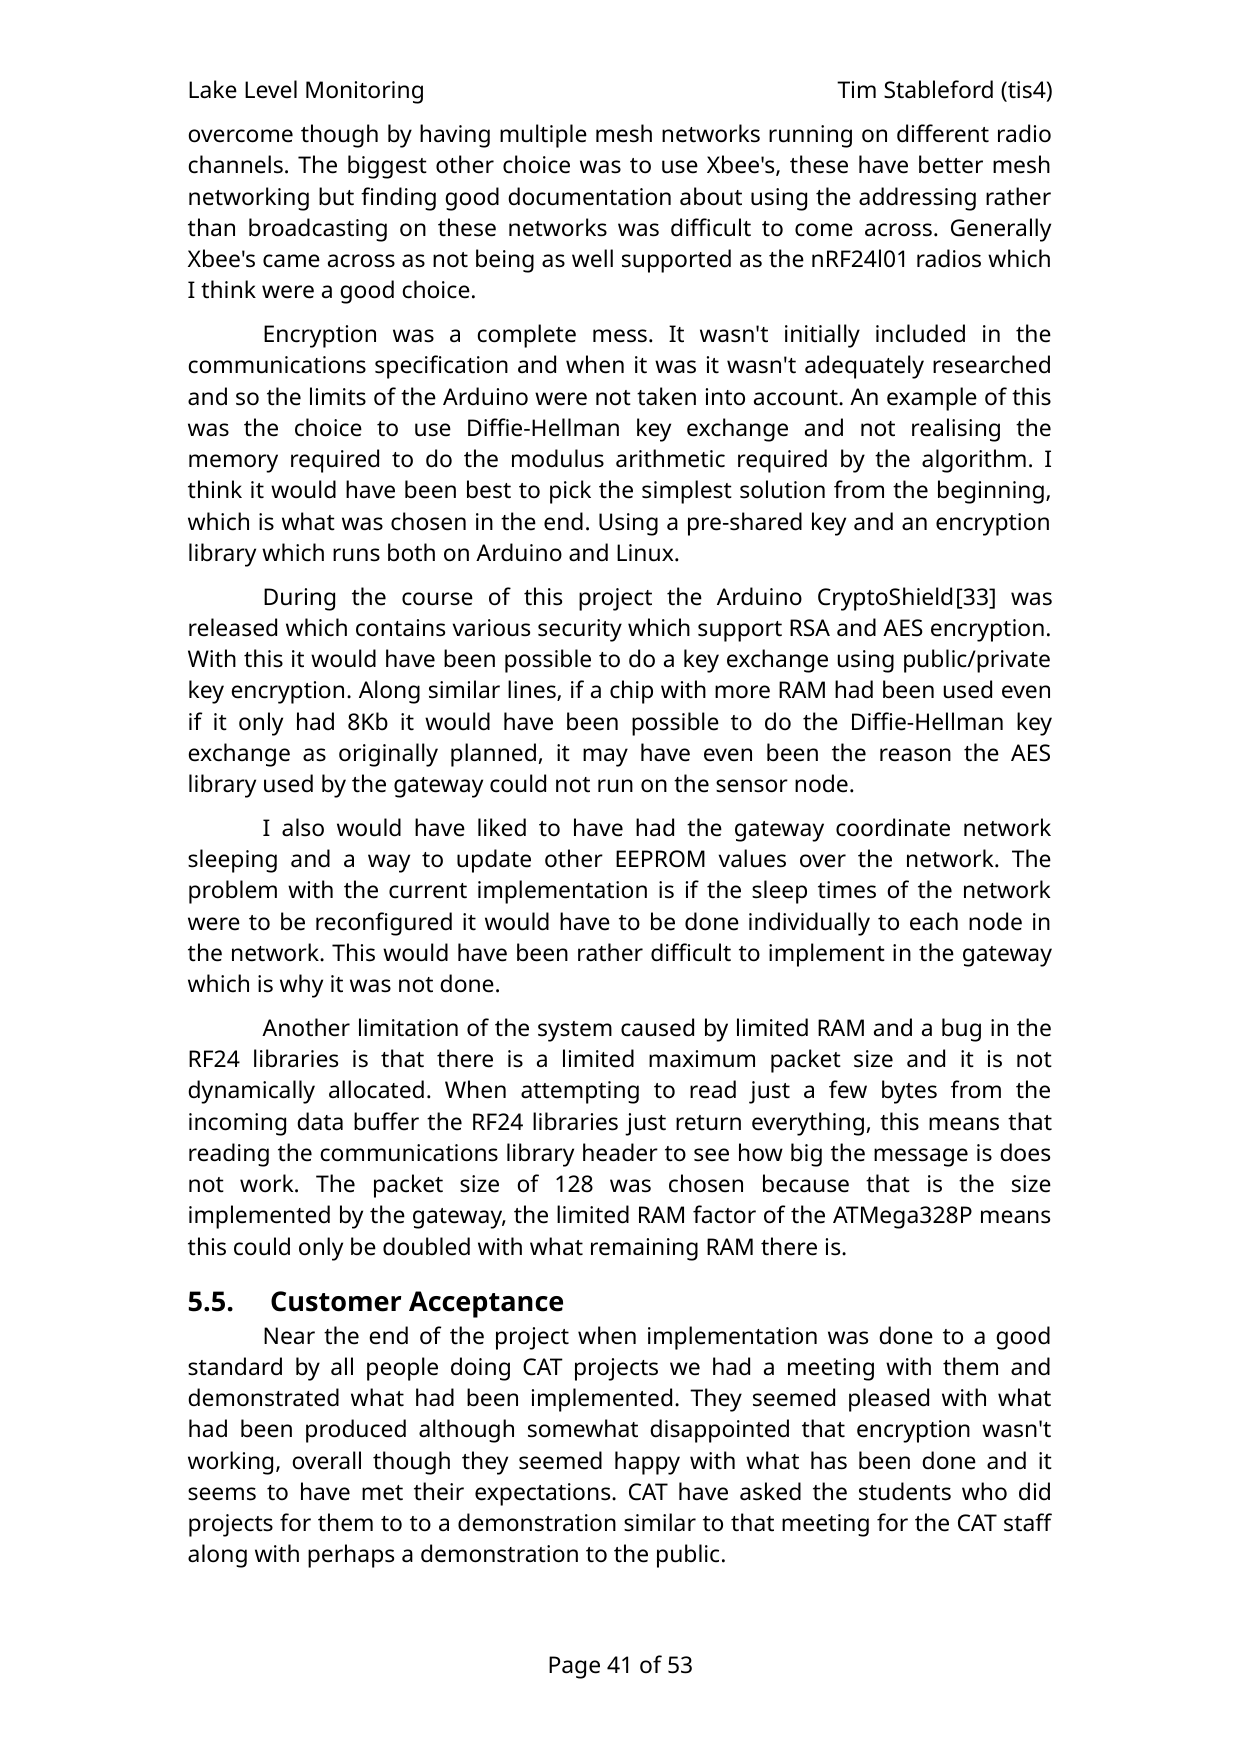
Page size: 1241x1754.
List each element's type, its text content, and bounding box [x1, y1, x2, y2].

text I also would have liked to have had the gateway coordinate network sleeping and a way to update other EEPROM values over the network. The problem with the current implementation is if the sleep times of the network were to be reconfigured it would have to be done individually to each node in the network. This would have been rather difficult to implement in the gateway which is why it was not done. [187, 812, 1053, 999]
text During the course of this project the Arduino CryptoShield[33] was released which contains various security which support RSA and AES encryption. With this it would have been possible to do a key exchange using public/private key encryption. Along similar lines, if a chip with more RAM had been used even if it only had 8Kb it would have been possible to do the Diffie-Hellman key exchange as originally planned, it may have even been the reason the AES library used by the gateway could not run on the sensor node. [187, 581, 1053, 799]
text overcome though by having multiple mesh networks running on different radio channels. The biggest other choice was to use Xbee's, these have better mesh networking but finding good documentation about using the addressing rather than broadcasting on these networks was difficult to come across. Generally Xbee's came across as not being as well supported as the nRF24l01 radios which I think were a good choice. [187, 118, 1053, 306]
text Encryption was a complete mess. It wasn't initially included in the communications specification and when it was it wasn't adequately researched and so the limits of the Arduino were not taken into account. An example of this was the choice to use Diffie-Hellman key exchange and not realising the memory required to do the modulus arithmetic required by the algorithm. I think it would have been best to pick the simplest solution from the beginning, which is what was chosen in the end. Using a pre-shared key and an encryption library which runs both on Arduino and Linux. [187, 318, 1053, 568]
subtitle Customer Acceptance [187, 1283, 1053, 1319]
text Another limitation of the system caused by limited RAM and a bug in the RF24 libraries is that there is a limited maximum packet size and it is not dynamically allocated. When attempting to read just a few bytes from the incoming data buffer the RF24 libraries just return everything, this means that reading the communications library header to see how big the message is does not work. The packet size of 128 was chosen because that is the size implemented by the gateway, the limited RAM factor of the ATMega328P means this could only be doubled with what remaining RAM there is. [187, 1012, 1053, 1262]
text Near the end of the project when implementation was done to a good standard by all people doing CAT projects we had a meeting with them and demonstrated what had been implemented. They seemed pleased with what had been produced although somewhat disappointed that encryption wasn't working, overall though they seemed happy with what has been done and it seems to have met their expectations. CAT have asked the students who did projects for them to to a demonstration similar to that meeting for the CAT staff along with perhaps a demonstration to the public. [187, 1319, 1053, 1569]
